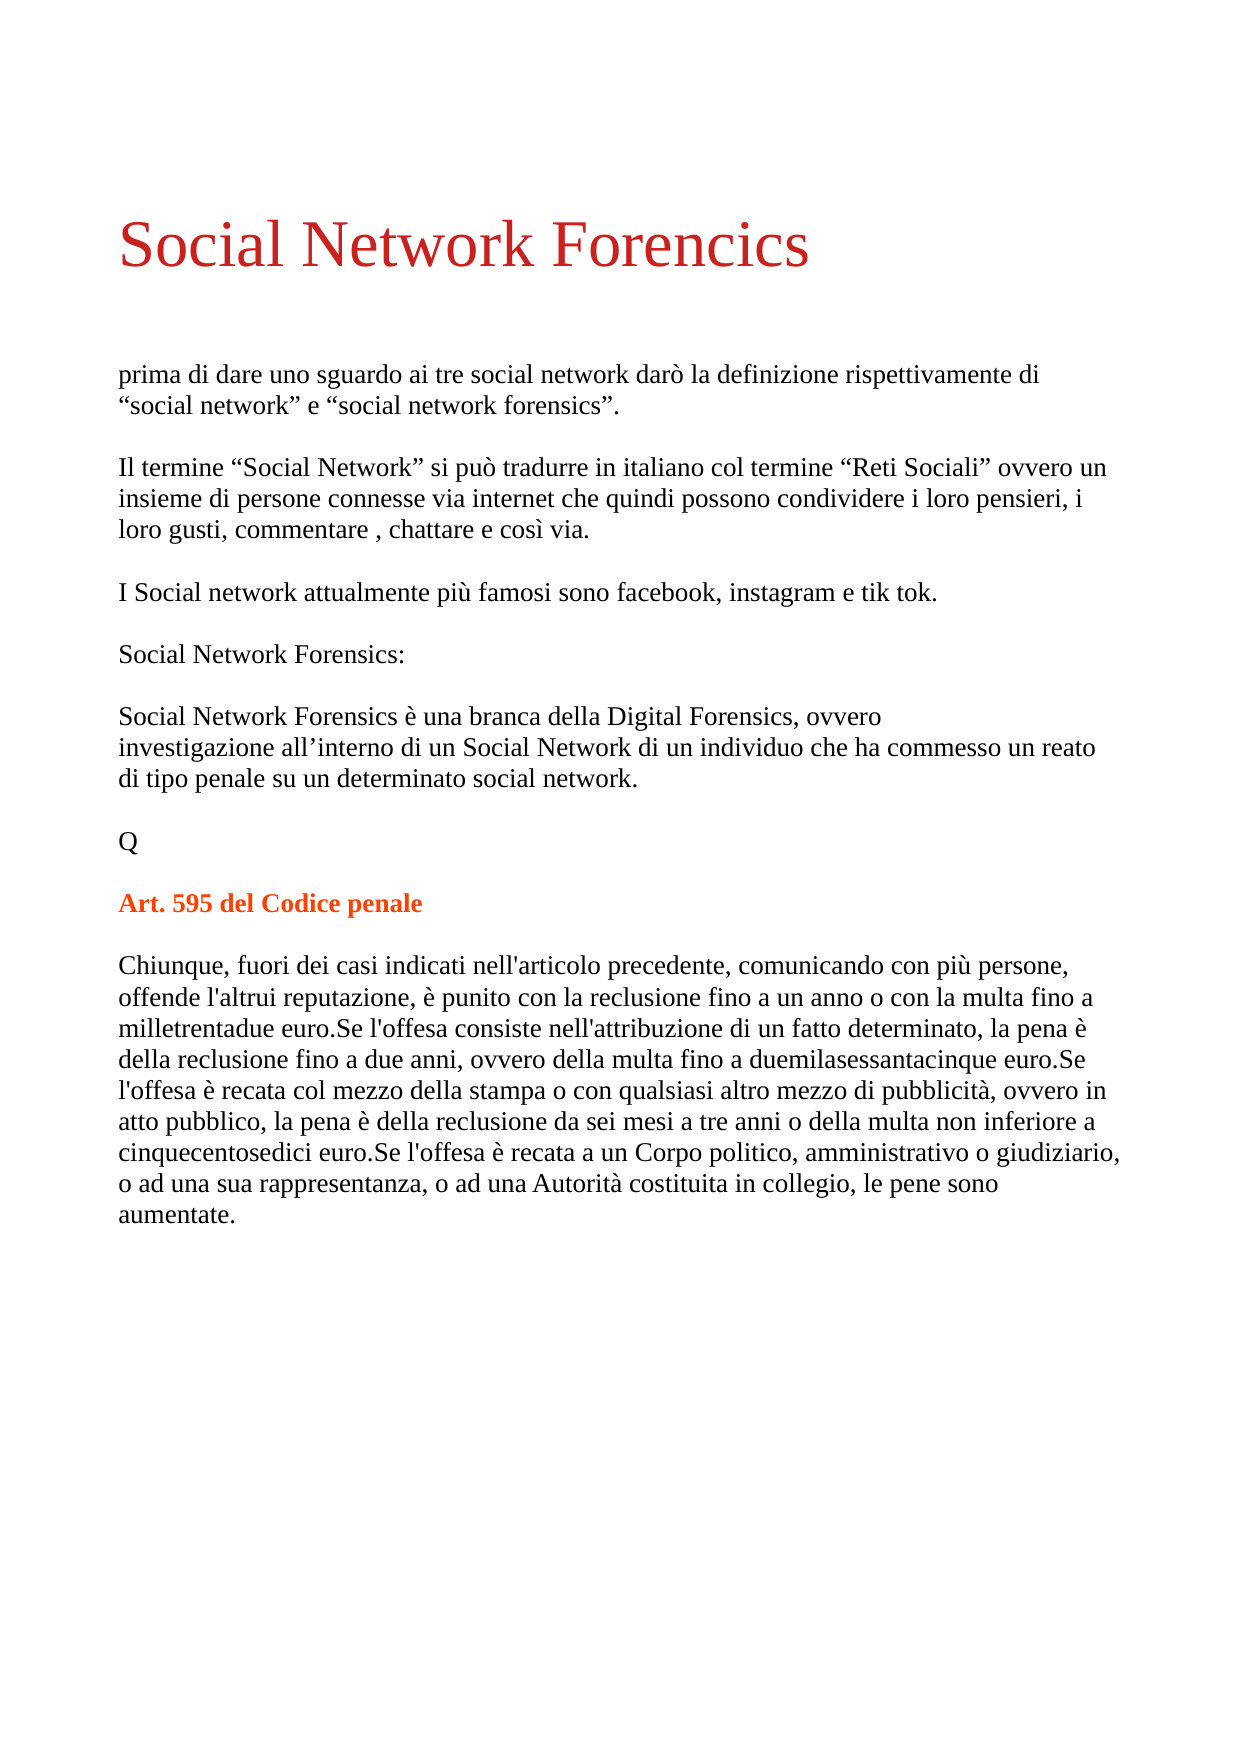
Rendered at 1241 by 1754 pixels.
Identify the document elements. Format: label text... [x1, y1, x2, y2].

text investigazione all’interno di un Social Network di un individuo che ha commesso un reato di tipo penale su un determinato social network. [118, 731, 1122, 825]
text Q [118, 825, 1122, 856]
text prima di dare uno sguardo ai tre social network darò la definizione rispettivamente di “social network” e “social network forensics”. Il termine “Social Network” si può tradurre in italiano col termine “Reti Sociali” ovvero un insieme di persone connesse via internet che quindi possono condividere i loro pensieri, i loro gusti, commentare , chattare e così via. [118, 358, 1122, 544]
text I Social network attualmente più famosi sono facebook, instagram e tik tok. Social Network Forensics: Social Network Forensics è una branca della Digital Forensics, ovvero [118, 576, 1122, 731]
text Art. 595 del Codice penale [118, 887, 1122, 918]
text Chiunque, fuori dei casi indicati nell'articolo precedente, comunicando con più persone, offende l'altrui reputazione, è punito con la reclusione fino a un anno o con la multa fino a milletrentadue euro.Se l'offesa consiste nell'attribuzione di un fatto determinato, la pena è della reclusione fino a due anni, ovvero della multa fino a duemilasessantacinque euro.Se l'offesa è recata col mezzo della stampa o con qualsiasi altro mezzo di pubblicità, ovvero in atto pubblico, la pena è della reclusione da sei mesi a tre anni o della multa non inferiore a cinquecentosedici euro.Se l'offesa è recata a un Corpo politico, amministrativo o giudiziario, o ad una sua rappresentanza, o ad una Autorità costituita in collegio, le pene sono aumentate. [118, 949, 1122, 1230]
text Social Network Forencics [118, 204, 1122, 281]
